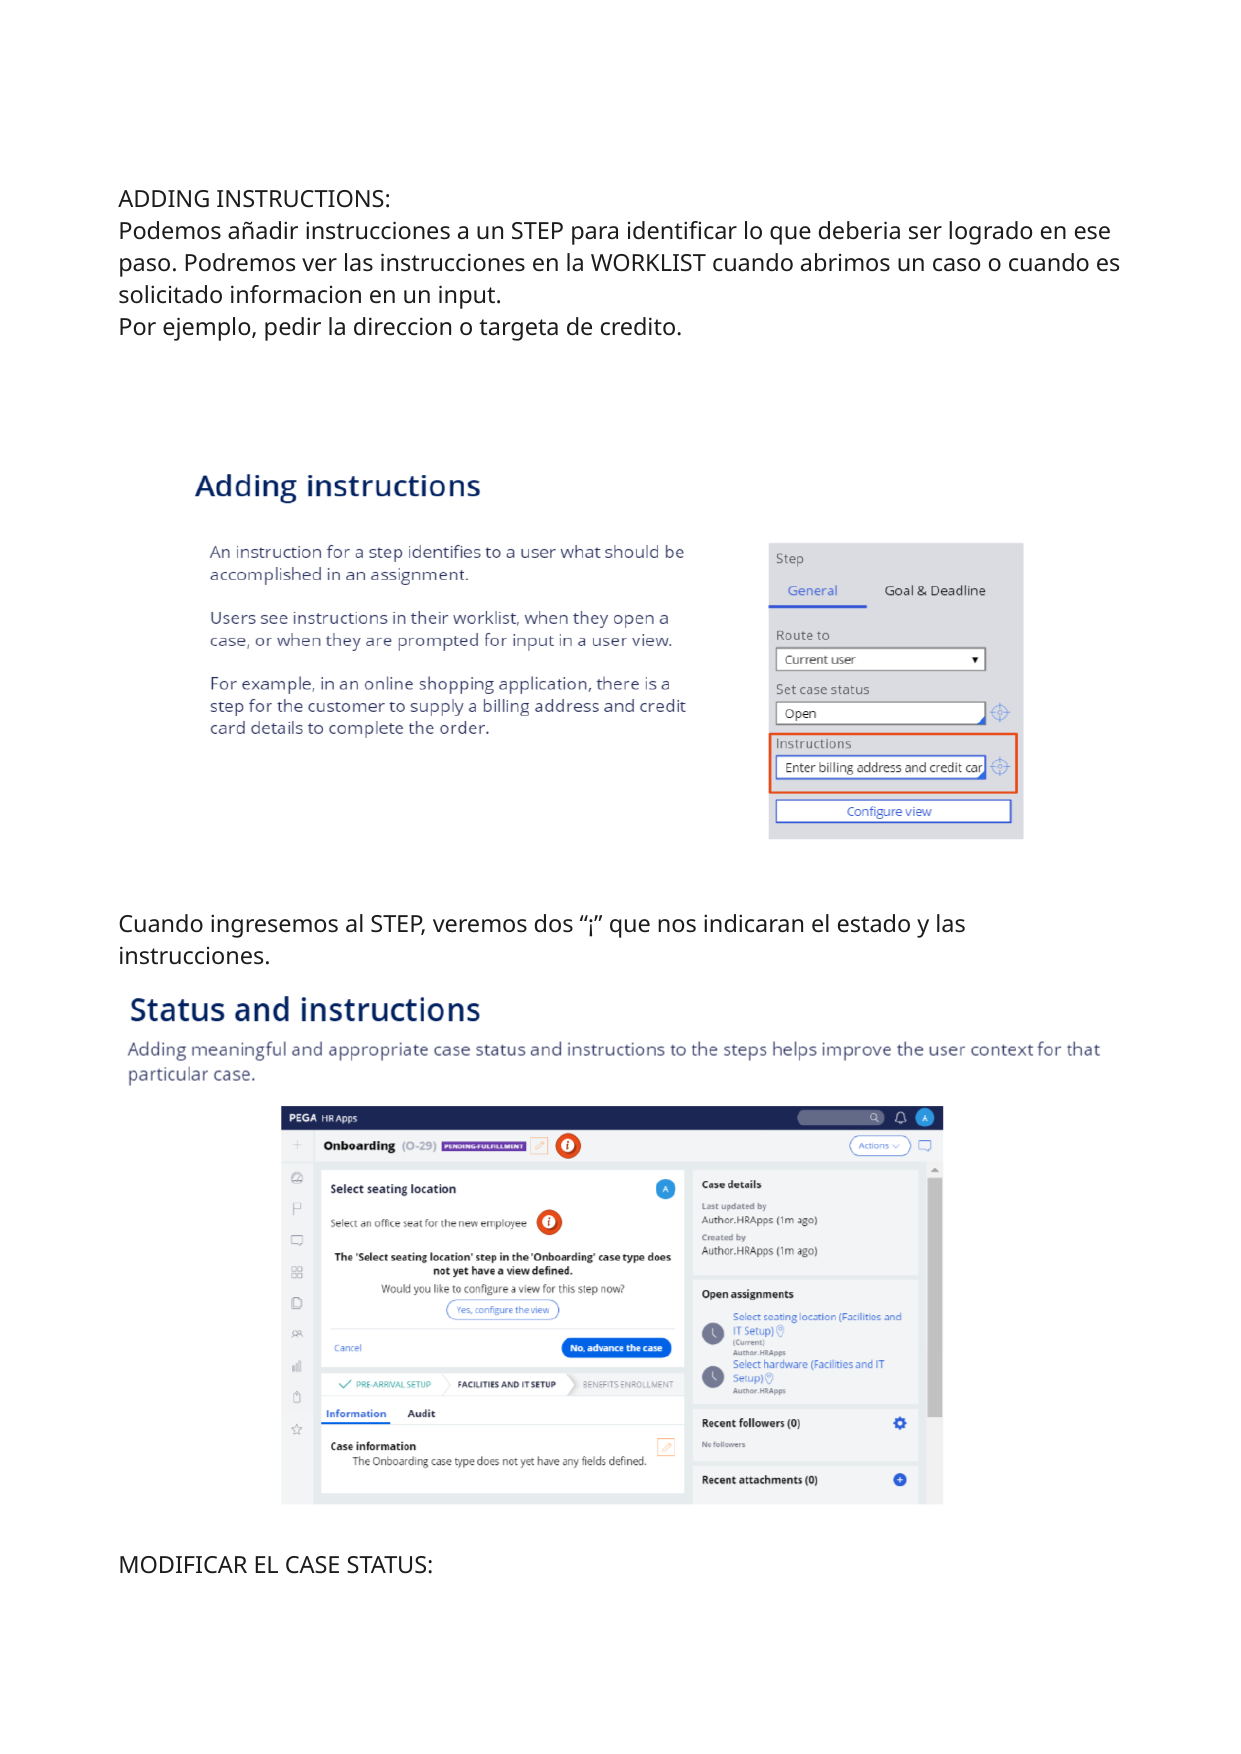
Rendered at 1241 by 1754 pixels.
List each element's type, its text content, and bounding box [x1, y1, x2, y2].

text Cuando ingresemos al STEP, veremos dos “¡” que nos indicaran el estado y las instrucciones. [118, 908, 1122, 971]
text ADDING INSTRUCTIONS: [118, 182, 1122, 214]
text MODIFICAR EL CASE STATUS: [118, 1548, 1122, 1580]
text Por ejemplo, pedir la direccion o targeta de credito. [118, 310, 1122, 342]
text Podemos añadir instrucciones a un STEP para identificar lo que deberia ser logrado en ese paso. Podremos ver las instrucciones en la WORKLIST cuando abrimos un caso o cuando es solicitado informacion en un input. [118, 214, 1122, 310]
